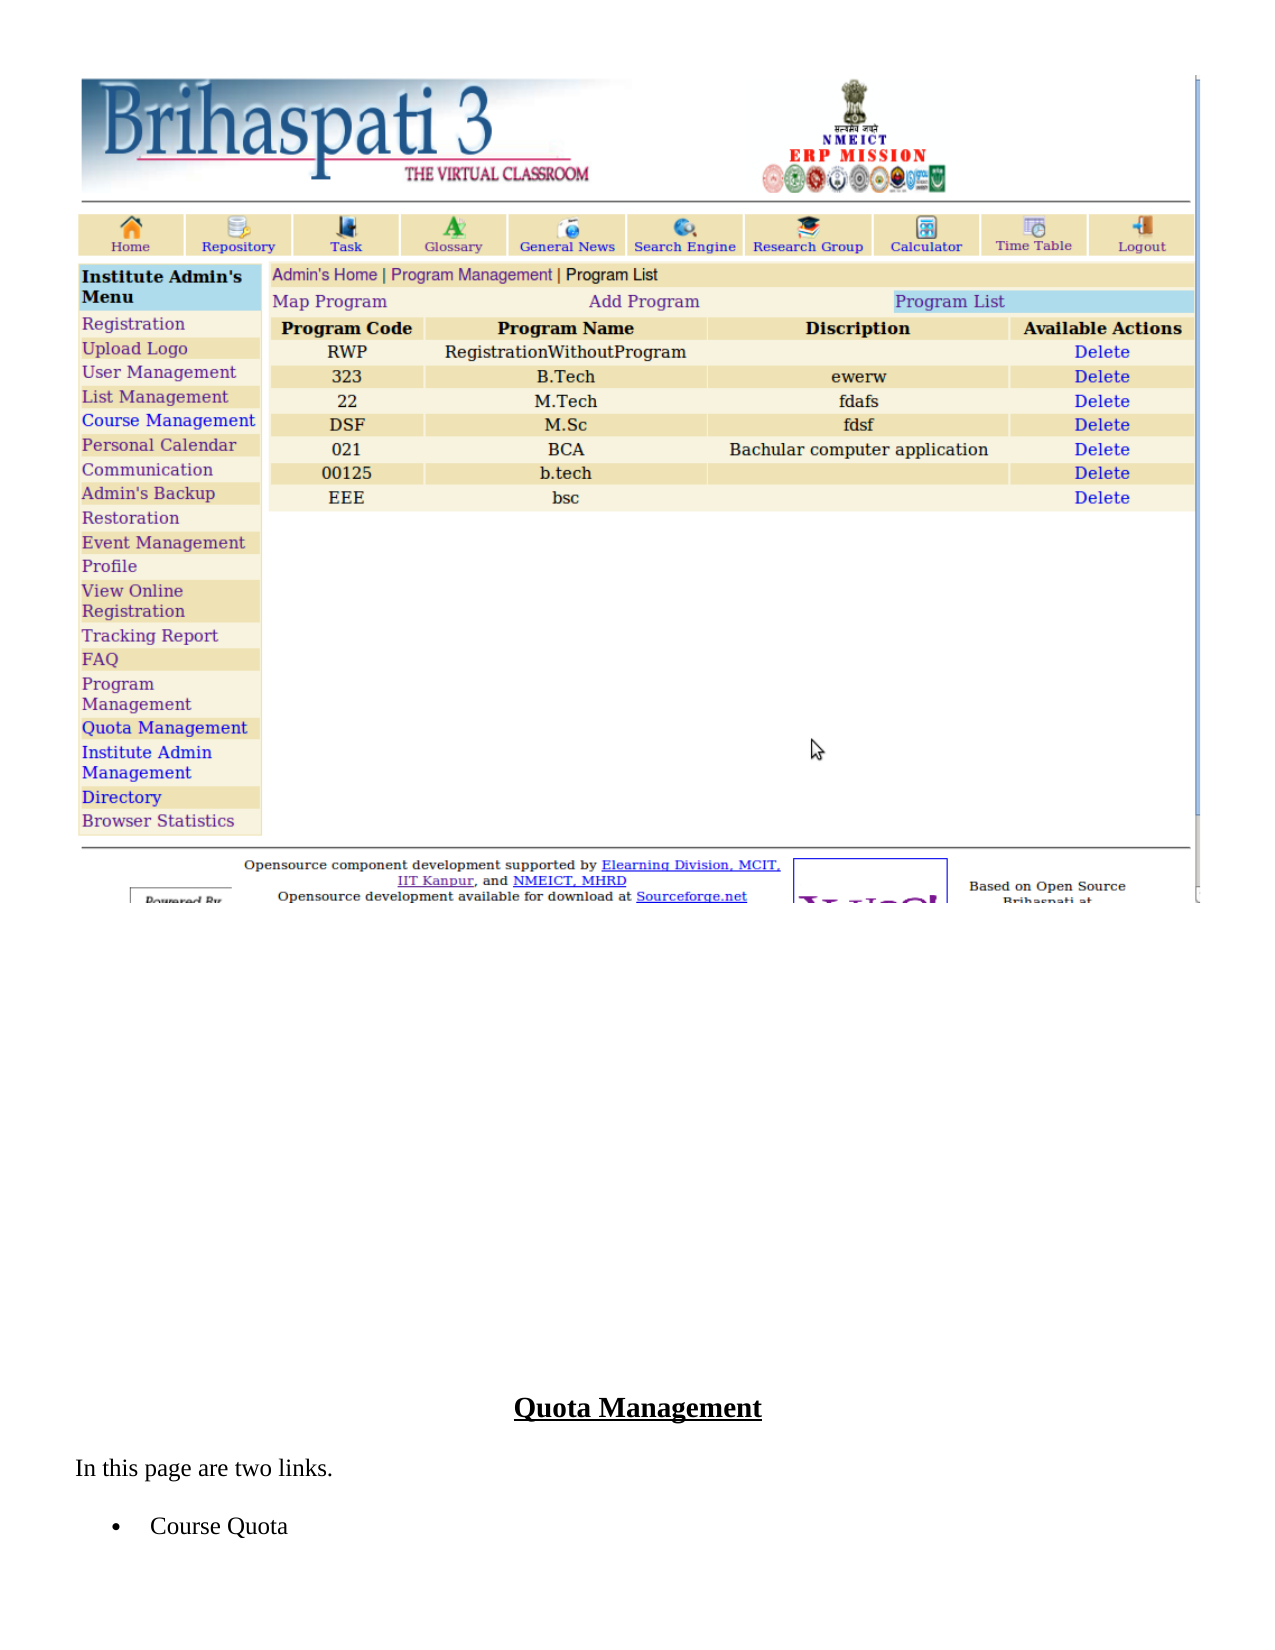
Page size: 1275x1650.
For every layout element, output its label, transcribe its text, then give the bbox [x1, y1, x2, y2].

text In this page are two links. [75, 1453, 1200, 1482]
list Course Quota [112, 1511, 1200, 1540]
picture [75, 75, 1200, 903]
subtitle Quota Management [75, 1390, 1200, 1424]
